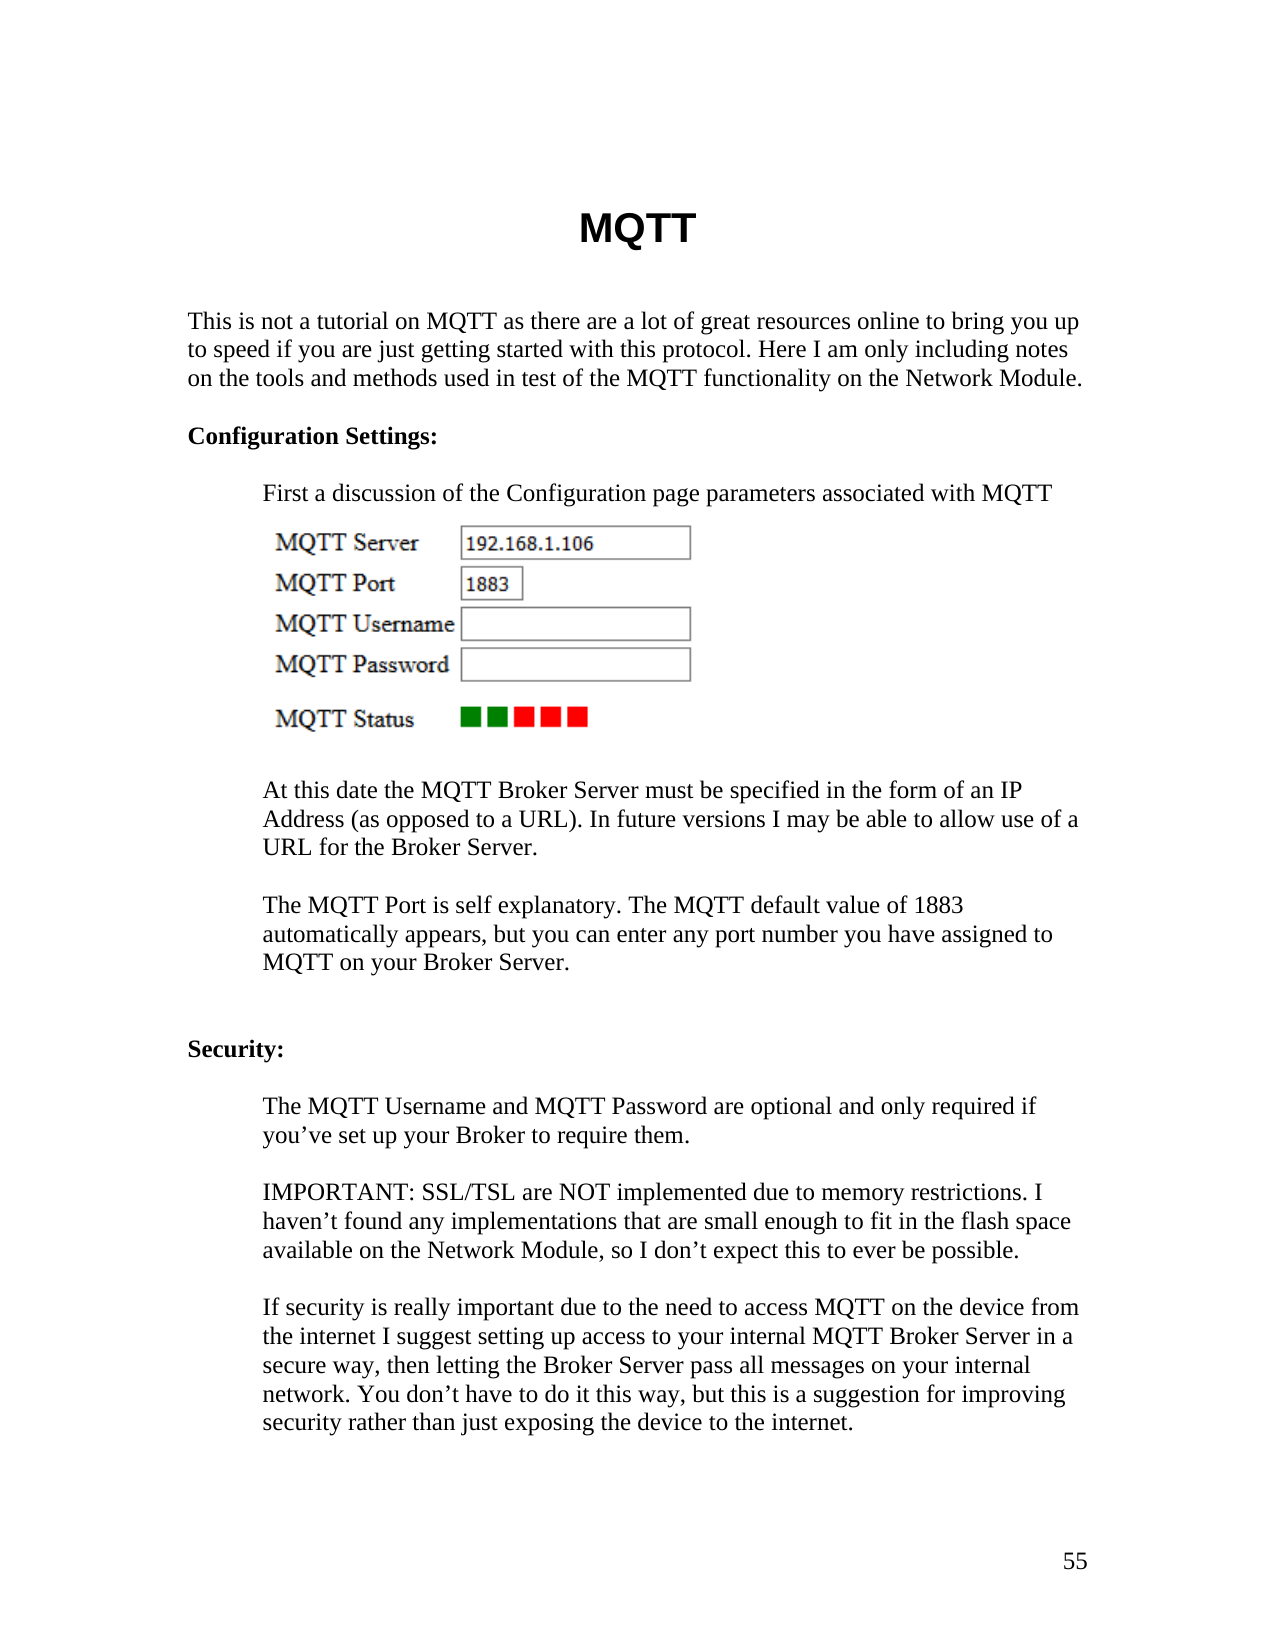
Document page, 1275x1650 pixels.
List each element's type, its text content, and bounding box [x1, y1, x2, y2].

picture [262, 507, 718, 746]
text At this date the MQTT Broker Server must be specified in the form of an IP Address (as opposed to a URL). In future versions I may be able to allow use of a URL for the Broker Server. [262, 775, 1087, 861]
text Security: [187, 1034, 1087, 1062]
text If security is really important due to the need to access MQTT on the device from the internet I suggest setting up access to your internal MQTT Broker Server in a secure way, then letting the Broker Server pass all messages on your internal network. You don’t have to do it this way, but this is a suggestion for improving security rather than just exposing the device to the internet. [262, 1292, 1087, 1436]
text IMPORTANT: SSL/TSL are NOT implemented due to memory restrictions. I haven’t found any implementations that are small enough to fit in the flash space available on the Network Module, so I don’t expect this to ever be possible. [262, 1177, 1087, 1264]
text First a discussion of the Configuration page parameters associated with MQTT [262, 478, 1087, 507]
text Configuration Settings: [187, 421, 1087, 449]
text The MQTT Username and MQTT Password are optional and only required if you’ve set up your Broker to require them. [262, 1091, 1087, 1149]
text The MQTT Port is self explanatory. The MQTT default value of 1883 automatically appears, but you can enter any port number you have assigned to MQTT on your Broker Server. [262, 890, 1087, 976]
text This is not a tutorial on MQTT as there are a lot of great resources online to bring you up to speed if you are just getting started with this protocol. Here I am only including notes on the tools and methods used in test of the MQTT functionality on the Network Module. [187, 306, 1087, 392]
subtitle MQTT [187, 204, 1087, 252]
